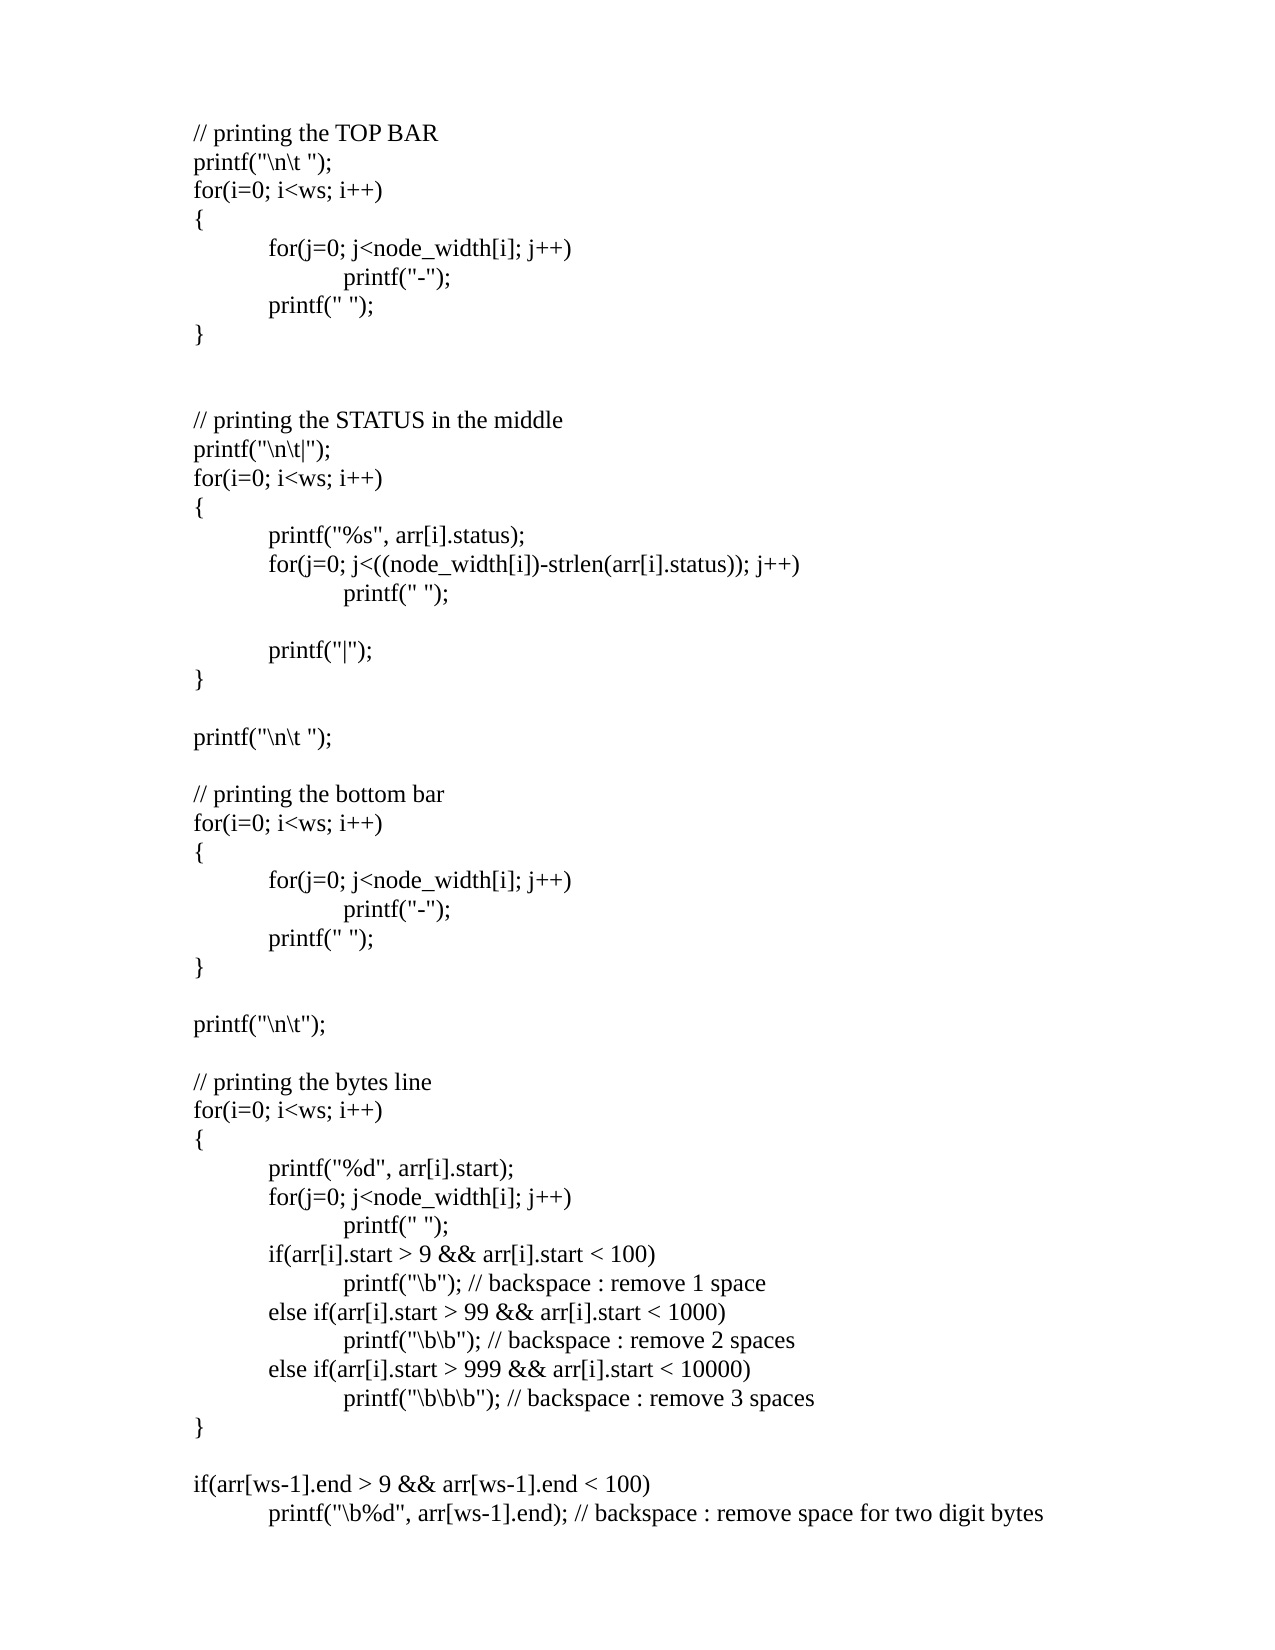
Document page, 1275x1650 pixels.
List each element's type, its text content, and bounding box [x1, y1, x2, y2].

text for(i=0; i<ws; i++) [118, 1096, 1157, 1124]
text printf("\n\t "); [118, 722, 1157, 751]
text printf("%s", arr[i].status); [118, 521, 1157, 549]
text { [118, 1124, 1157, 1153]
text // printing the bottom bar [118, 779, 1157, 808]
text else if(arr[i].start > 99 && arr[i].start < 1000) [118, 1297, 1157, 1326]
text // printing the bytes line [118, 1067, 1157, 1096]
text printf("-"); [118, 262, 1157, 291]
text printf(" "); [118, 1211, 1157, 1239]
text for(j=0; j<((node_width[i])-strlen(arr[i].status)); j++) [118, 549, 1157, 578]
text printf(" "); [118, 291, 1157, 319]
text for(i=0; i<ws; i++) [118, 808, 1157, 837]
text printf("\b\b\b"); // backspace : remove 3 spaces [118, 1383, 1157, 1412]
text } [118, 664, 1157, 693]
text printf("\b\b"); // backspace : remove 2 spaces [118, 1326, 1157, 1354]
text printf("-"); [118, 894, 1157, 923]
text printf("\b%d", arr[ws-1].end); // backspace : remove space for two digit bytes [118, 1498, 1157, 1527]
text } [118, 1412, 1157, 1441]
text { [118, 492, 1157, 521]
text for(j=0; j<node_width[i]; j++) [118, 866, 1157, 894]
text for(i=0; i<ws; i++) [118, 463, 1157, 492]
text printf("\n\t "); [118, 147, 1157, 176]
text printf("\n\t"); [118, 1009, 1157, 1038]
text } [118, 319, 1157, 348]
text } [118, 952, 1157, 981]
text printf("|"); [118, 636, 1157, 664]
text if(arr[i].start > 9 && arr[i].start < 100) [118, 1239, 1157, 1268]
text printf("\b"); // backspace : remove 1 space [118, 1268, 1157, 1297]
text if(arr[ws-1].end > 9 && arr[ws-1].end < 100) [118, 1469, 1157, 1498]
text // printing the STATUS in the middle [118, 406, 1157, 434]
text printf("\n\t|"); [118, 434, 1157, 463]
text // printing the TOP BAR [118, 118, 1157, 147]
text printf(" "); [118, 923, 1157, 952]
text { [118, 837, 1157, 866]
text printf("%d", arr[i].start); [118, 1153, 1157, 1182]
text for(j=0; j<node_width[i]; j++) [118, 1182, 1157, 1211]
text else if(arr[i].start > 999 && arr[i].start < 10000) [118, 1354, 1157, 1383]
text printf(" "); [118, 578, 1157, 607]
text { [118, 204, 1157, 233]
text for(i=0; i<ws; i++) [118, 176, 1157, 204]
text for(j=0; j<node_width[i]; j++) [118, 233, 1157, 262]
